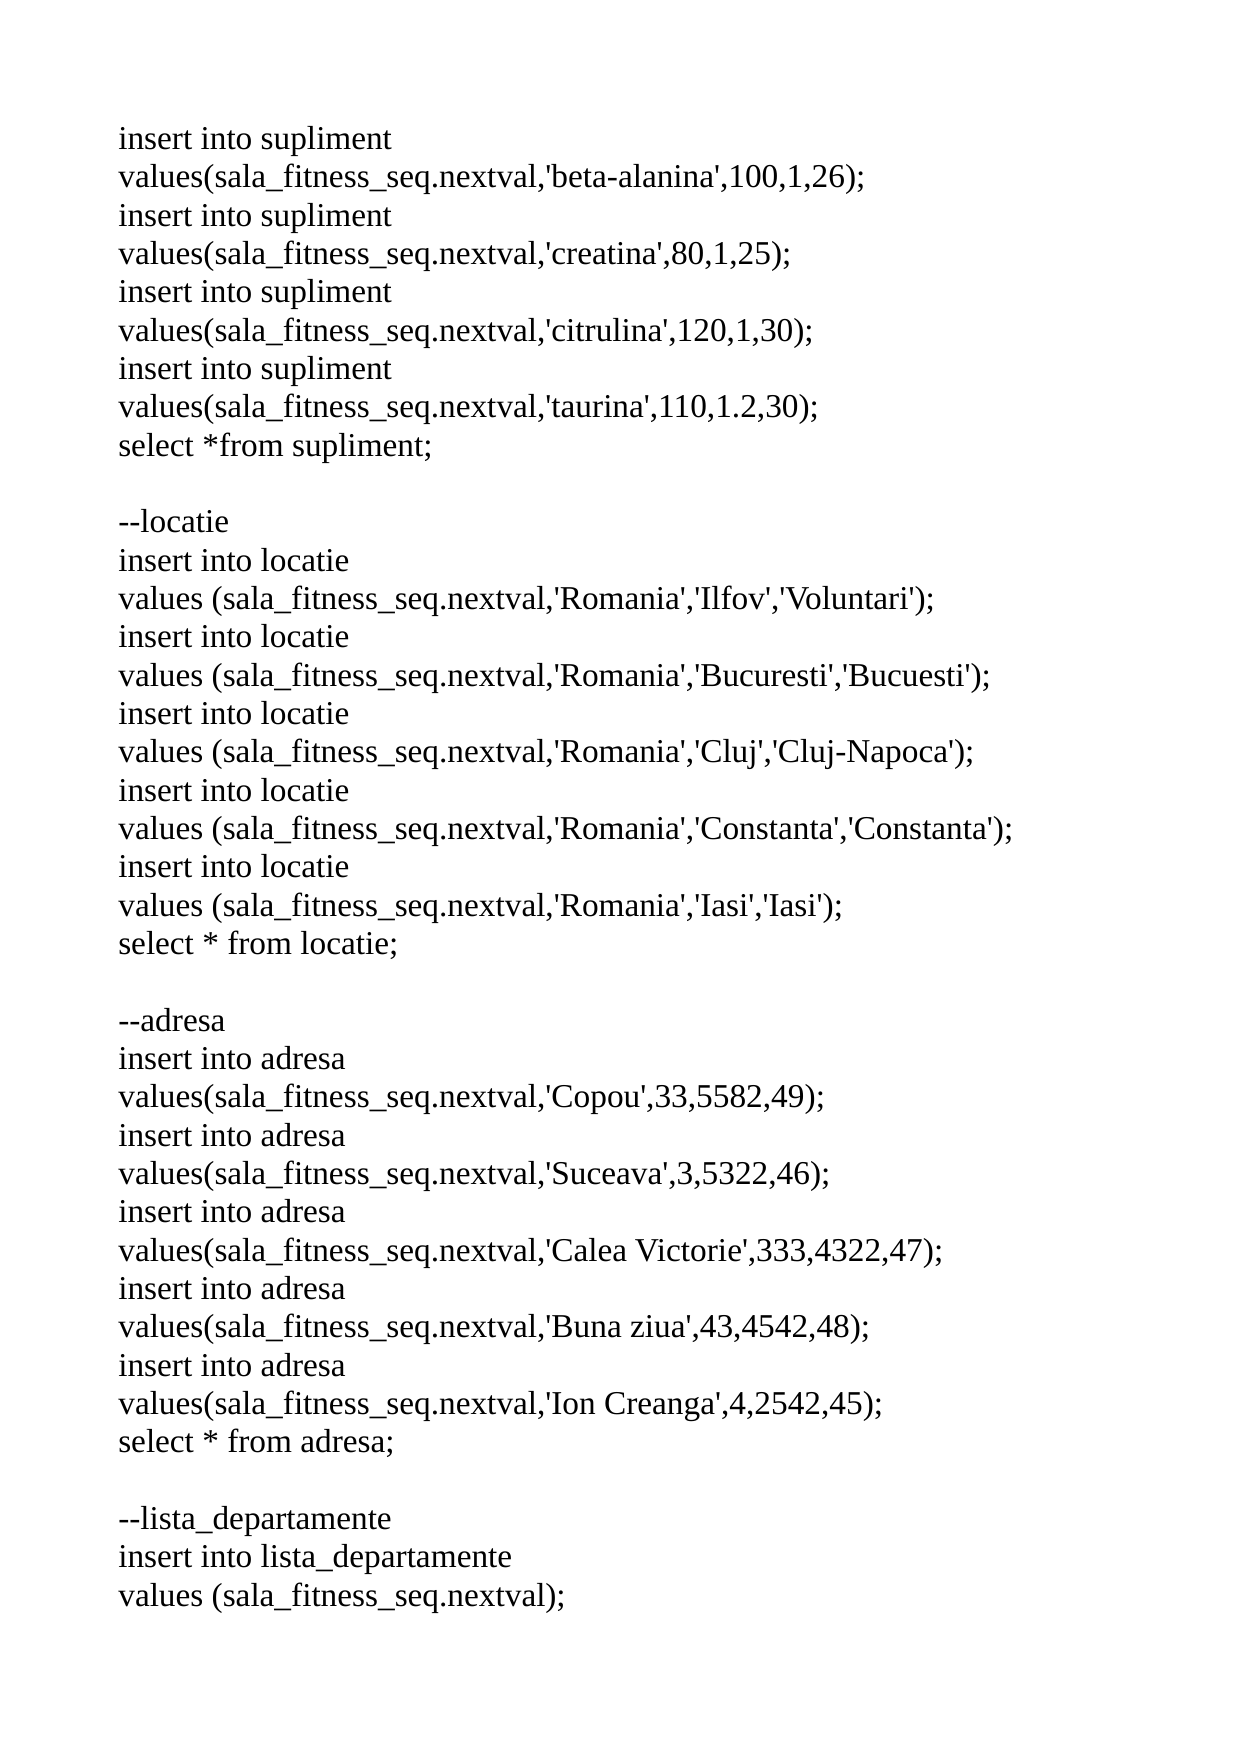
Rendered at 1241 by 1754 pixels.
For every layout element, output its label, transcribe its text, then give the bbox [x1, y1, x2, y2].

text insert into supliment [118, 195, 1122, 233]
text insert into lista_departamente [118, 1536, 1122, 1575]
text values (sala_fitness_seq.nextval,'Romania','Constanta','Constanta'); [118, 808, 1122, 846]
text insert into locatie [118, 770, 1122, 808]
text values (sala_fitness_seq.nextval,'Romania','Bucuresti','Bucuesti'); [118, 655, 1122, 693]
text values(sala_fitness_seq.nextval,'beta-alanina',100,1,26); [118, 156, 1122, 195]
text insert into supliment [118, 271, 1122, 310]
text insert into supliment [118, 348, 1122, 386]
text insert into adresa [118, 1191, 1122, 1230]
text values(sala_fitness_seq.nextval,'taurina',110,1.2,30); [118, 386, 1122, 425]
text values(sala_fitness_seq.nextval,'citrulina',120,1,30); [118, 310, 1122, 348]
text insert into adresa [118, 1038, 1122, 1076]
text values(sala_fitness_seq.nextval,'Calea Victorie',333,4322,47); [118, 1230, 1122, 1268]
text select *from supliment; [118, 425, 1122, 463]
text values(sala_fitness_seq.nextval,'Buna ziua',43,4542,48); [118, 1306, 1122, 1345]
text insert into supliment [118, 118, 1122, 156]
text insert into locatie [118, 846, 1122, 885]
text values (sala_fitness_seq.nextval,'Romania','Cluj','Cluj-Napoca'); [118, 731, 1122, 770]
text insert into adresa [118, 1268, 1122, 1306]
text values (sala_fitness_seq.nextval,'Romania','Ilfov','Voluntari'); [118, 578, 1122, 616]
text insert into locatie [118, 616, 1122, 655]
text insert into locatie [118, 693, 1122, 731]
text --adresa [118, 1000, 1122, 1038]
text insert into locatie [118, 540, 1122, 578]
text insert into adresa [118, 1115, 1122, 1153]
text values(sala_fitness_seq.nextval,'Ion Creanga',4,2542,45); [118, 1383, 1122, 1421]
text values(sala_fitness_seq.nextval,'creatina',80,1,25); [118, 233, 1122, 271]
text --lista_departamente [118, 1498, 1122, 1536]
text select * from locatie; [118, 923, 1122, 961]
text --locatie [118, 501, 1122, 540]
text select * from adresa; [118, 1421, 1122, 1460]
text values (sala_fitness_seq.nextval,'Romania','Iasi','Iasi'); [118, 885, 1122, 923]
text insert into adresa [118, 1345, 1122, 1383]
text values(sala_fitness_seq.nextval,'Copou',33,5582,49); [118, 1076, 1122, 1115]
text values(sala_fitness_seq.nextval,'Suceava',3,5322,46); [118, 1153, 1122, 1191]
text values (sala_fitness_seq.nextval); [118, 1575, 1122, 1613]
